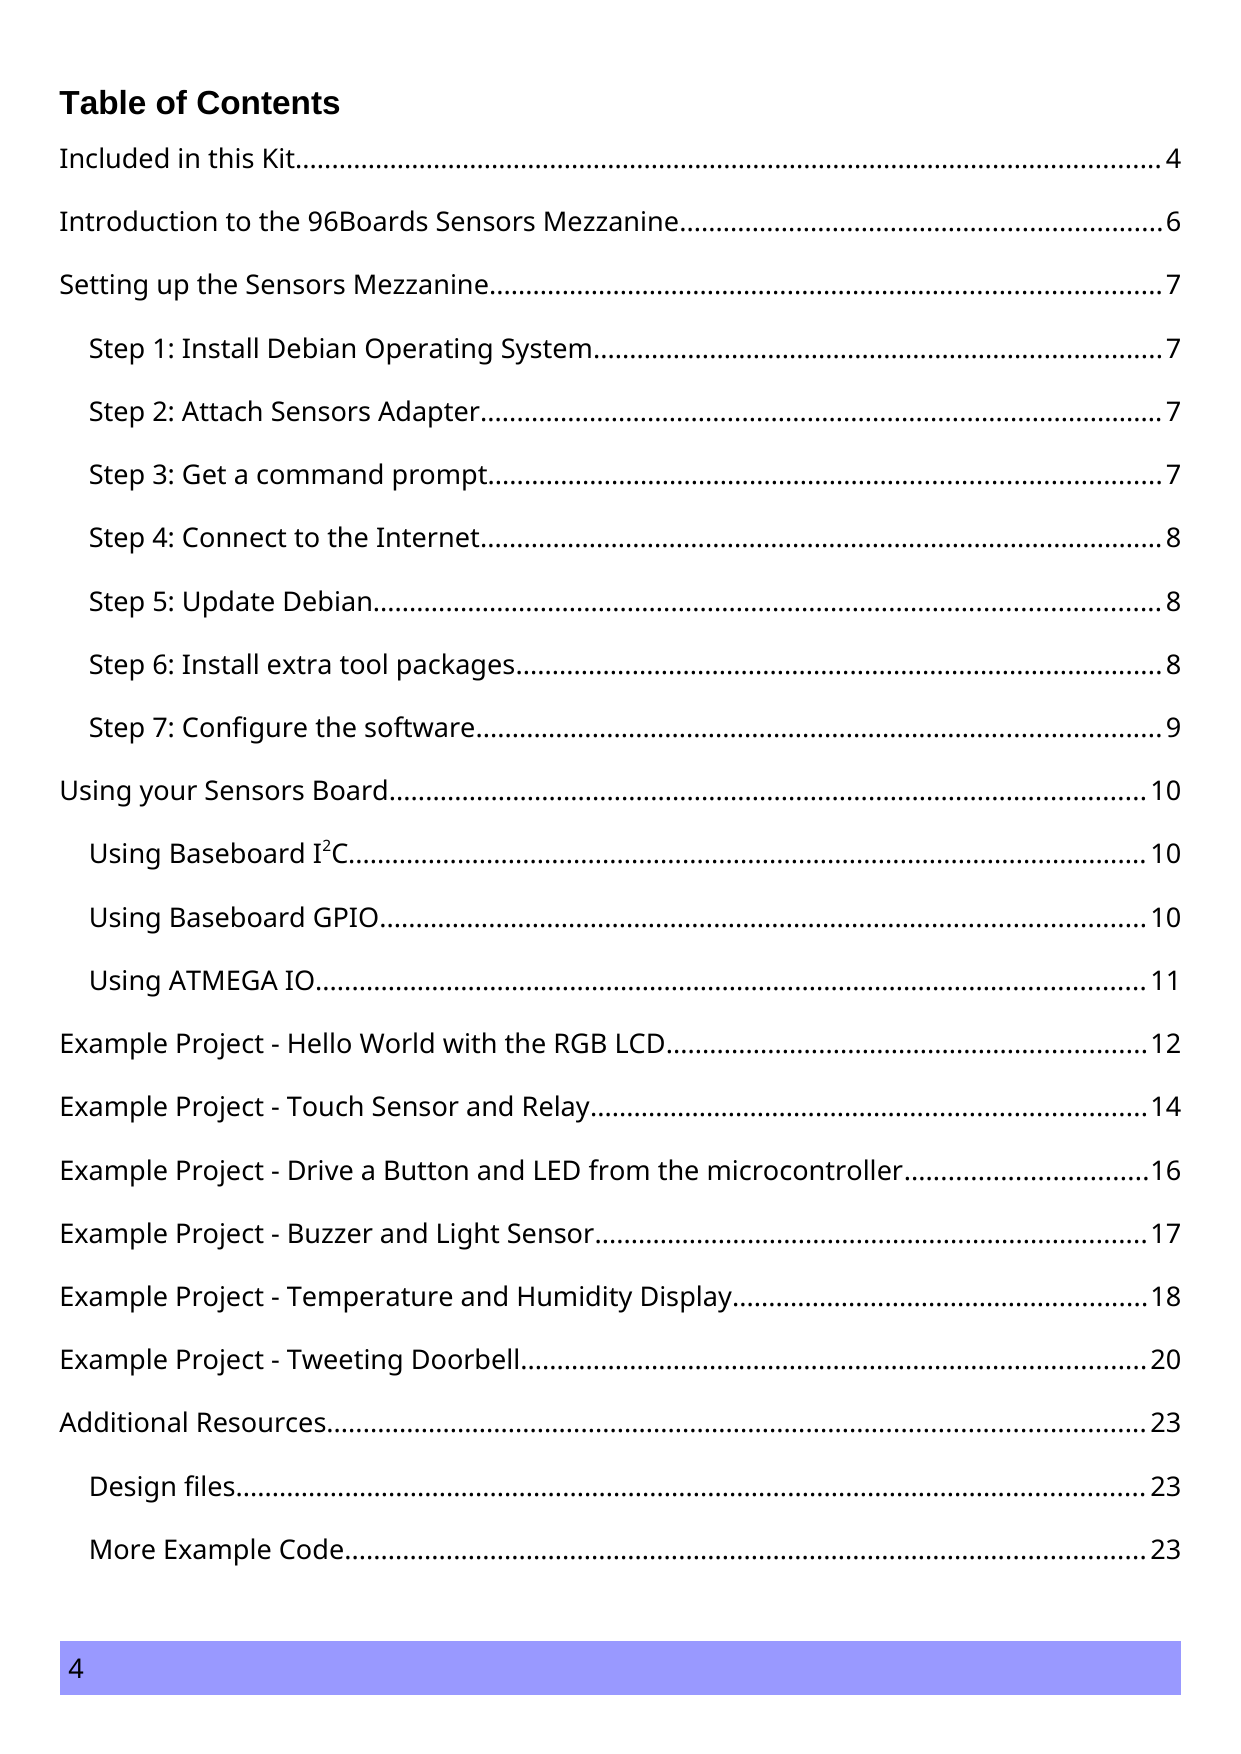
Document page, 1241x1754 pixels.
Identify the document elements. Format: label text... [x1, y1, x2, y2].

text Example Project - Tweeting Doorbell 20 [59, 1341, 1181, 1378]
text Step 1: Install Debian Operating System 7 [88, 329, 1181, 366]
text Using Baseboard GPIO 10 [88, 898, 1181, 935]
text Example Project - Hello World with the RGB LCD 12 [59, 1024, 1181, 1061]
text Step 2: Attach Sensors Adapter 7 [88, 392, 1181, 429]
text More Example Code 23 [88, 1530, 1181, 1567]
text Step 4: Connect to the Internet 8 [88, 519, 1181, 556]
text Introduction to the 96Boards Sensors Mezzanine 6 [59, 203, 1181, 239]
text Step 5: Update Debian 8 [88, 582, 1181, 619]
text Additional Resources 23 [59, 1404, 1181, 1441]
subtitle Table of Contents [59, 84, 1181, 121]
text Included in this Kit 4 [59, 139, 1181, 176]
text Using Baseboard I2C 10 [88, 835, 1181, 872]
text Example Project - Drive a Button and LED from the microcontroller 16 [59, 1151, 1181, 1188]
text Using your Sensors Board 10 [59, 772, 1181, 808]
text Step 6: Install extra tool packages 8 [88, 645, 1181, 682]
text Setting up the Sensors Mezzanine 7 [59, 266, 1181, 303]
text Example Project - Buzzer and Light Sensor 17 [59, 1214, 1181, 1251]
text Step 7: Configure the software 9 [88, 708, 1181, 745]
text Example Project - Temperature and Humidity Display 18 [59, 1277, 1181, 1314]
text Using ATMEGA IO 11 [88, 961, 1181, 998]
text Design files 23 [88, 1467, 1181, 1504]
text Step 3: Get a command prompt 7 [88, 456, 1181, 492]
text Example Project - Touch Sensor and Relay 14 [59, 1088, 1181, 1125]
